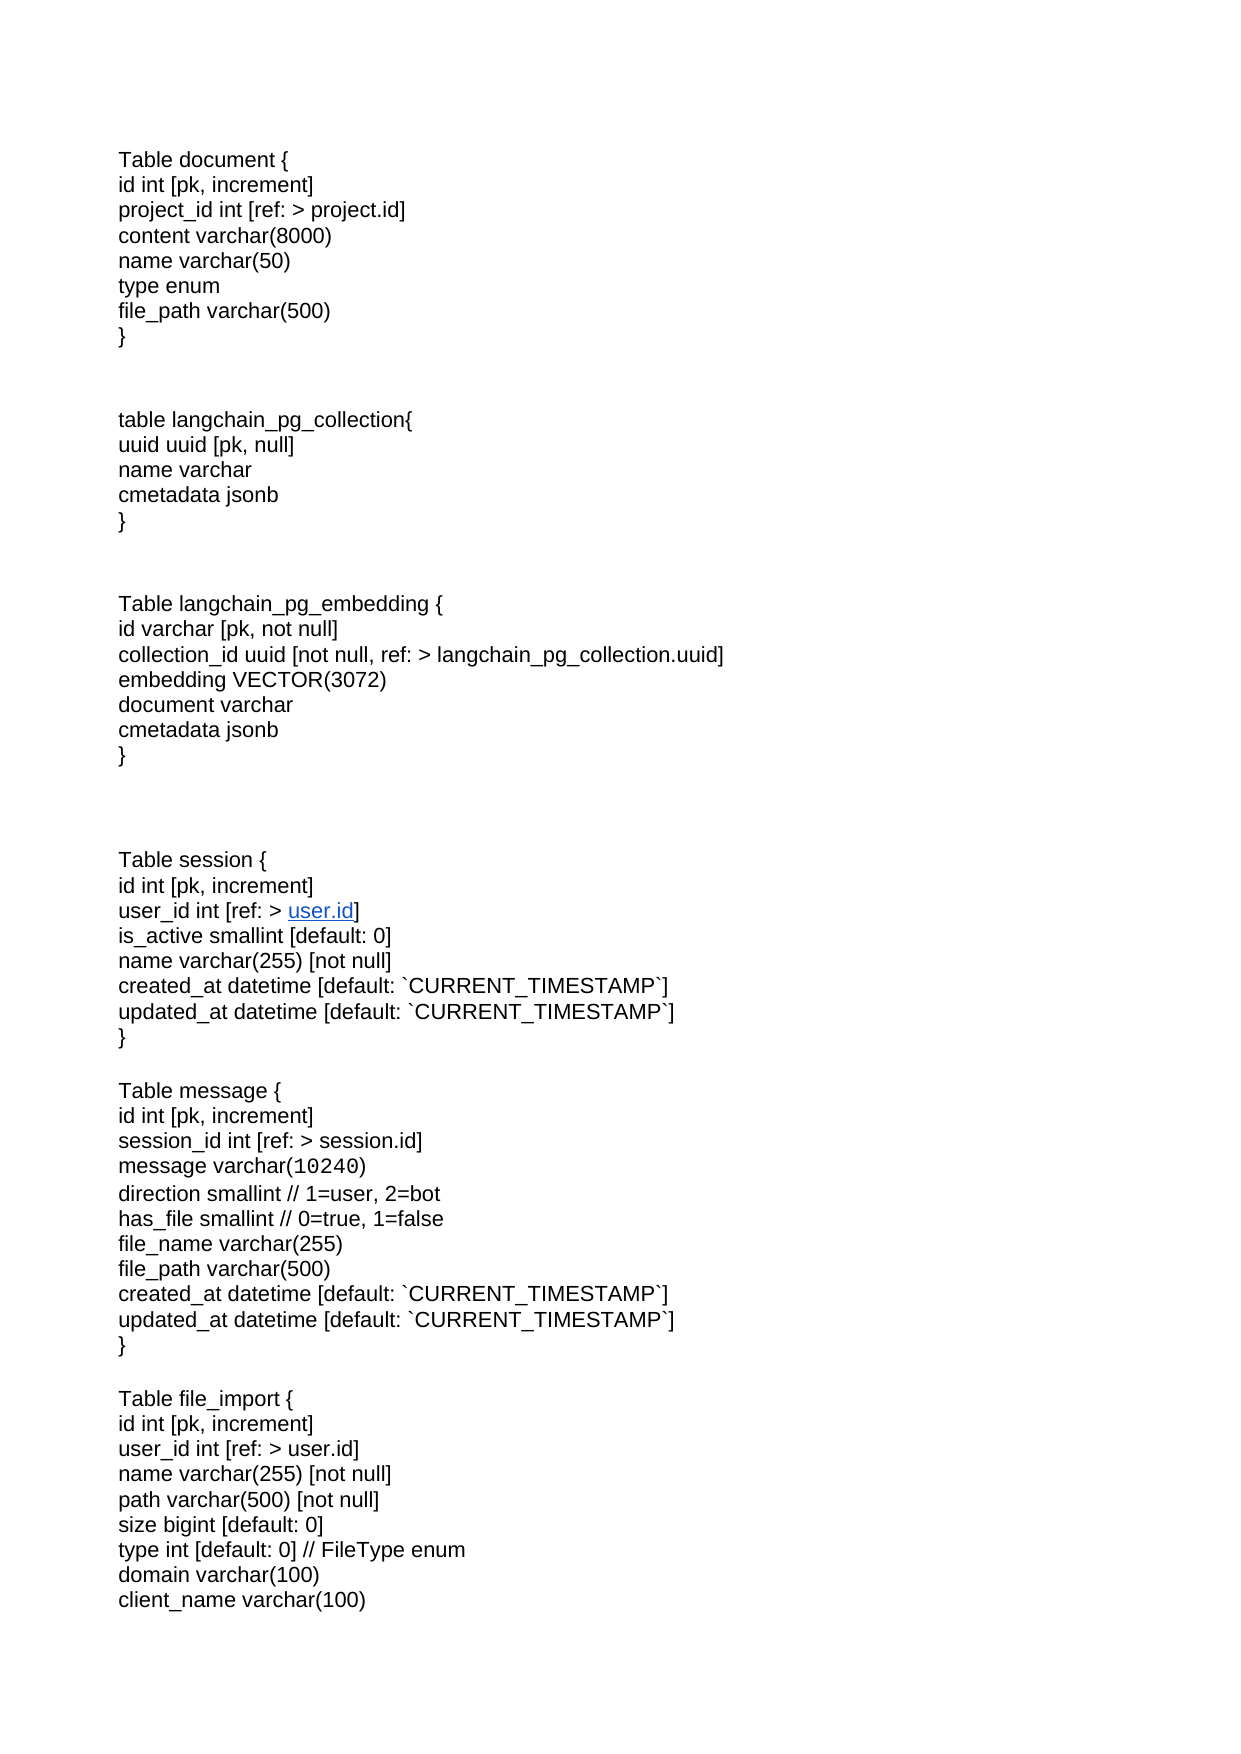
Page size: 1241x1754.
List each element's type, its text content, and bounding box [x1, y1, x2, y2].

text message varchar(10240) [118, 1153, 1122, 1181]
text direction smallint // 1=user, 2=bot [118, 1181, 1122, 1206]
text Table message { [118, 1078, 1122, 1103]
text domain varchar(100) [118, 1562, 1122, 1587]
text file_name varchar(255) [118, 1231, 1122, 1256]
text id varchar [pk, not null] [118, 616, 1122, 641]
text embedding VECTOR(3072) [118, 667, 1122, 692]
text cmetadata jsonb [118, 717, 1122, 742]
text has_file smallint // 0=true, 1=false [118, 1206, 1122, 1231]
text } [118, 323, 1122, 348]
text } [118, 1332, 1122, 1357]
text document varchar [118, 692, 1122, 717]
text Table document { [118, 147, 1122, 172]
text user_id int [ref: > user.id] [118, 1436, 1122, 1461]
text user_id int [ref: > user.id] [118, 898, 1122, 923]
text updated_at datetime [default: `CURRENT_TIMESTAMP`] [118, 1307, 1122, 1332]
text table langchain_pg_collection{ [118, 407, 1122, 432]
text name varchar(255) [not null] [118, 948, 1122, 973]
text id int [pk, increment] [118, 1103, 1122, 1128]
text client_name varchar(100) [118, 1587, 1122, 1613]
text name varchar(50) [118, 248, 1122, 273]
text file_path varchar(500) [118, 298, 1122, 323]
text } [118, 742, 1122, 767]
text } [118, 508, 1122, 533]
text uuid uuid [pk, null] [118, 432, 1122, 457]
text session_id int [ref: > session.id] [118, 1128, 1122, 1153]
text content varchar(8000) [118, 222, 1122, 248]
text is_active smallint [default: 0] [118, 923, 1122, 948]
text Table file_import { [118, 1386, 1122, 1411]
text type int [default: 0] // FileType enum [118, 1537, 1122, 1562]
text id int [pk, increment] [118, 172, 1122, 197]
text size bigint [default: 0] [118, 1512, 1122, 1537]
text type enum [118, 273, 1122, 298]
text project_id int [ref: > project.id] [118, 197, 1122, 222]
text created_at datetime [default: `CURRENT_TIMESTAMP`] [118, 973, 1122, 999]
text cmetadata jsonb [118, 482, 1122, 508]
text updated_at datetime [default: `CURRENT_TIMESTAMP`] [118, 999, 1122, 1024]
text created_at datetime [default: `CURRENT_TIMESTAMP`] [118, 1281, 1122, 1307]
text Table session { [118, 847, 1122, 873]
text Table langchain_pg_embedding { [118, 591, 1122, 616]
text collection_id uuid [not null, ref: > langchain_pg_collection.uuid] [118, 641, 1122, 667]
text id int [pk, increment] [118, 873, 1122, 898]
text name varchar(255) [not null] [118, 1461, 1122, 1487]
text name varchar [118, 457, 1122, 482]
text path varchar(500) [not null] [118, 1487, 1122, 1512]
text } [118, 1024, 1122, 1049]
text id int [pk, increment] [118, 1411, 1122, 1436]
text file_path varchar(500) [118, 1256, 1122, 1281]
